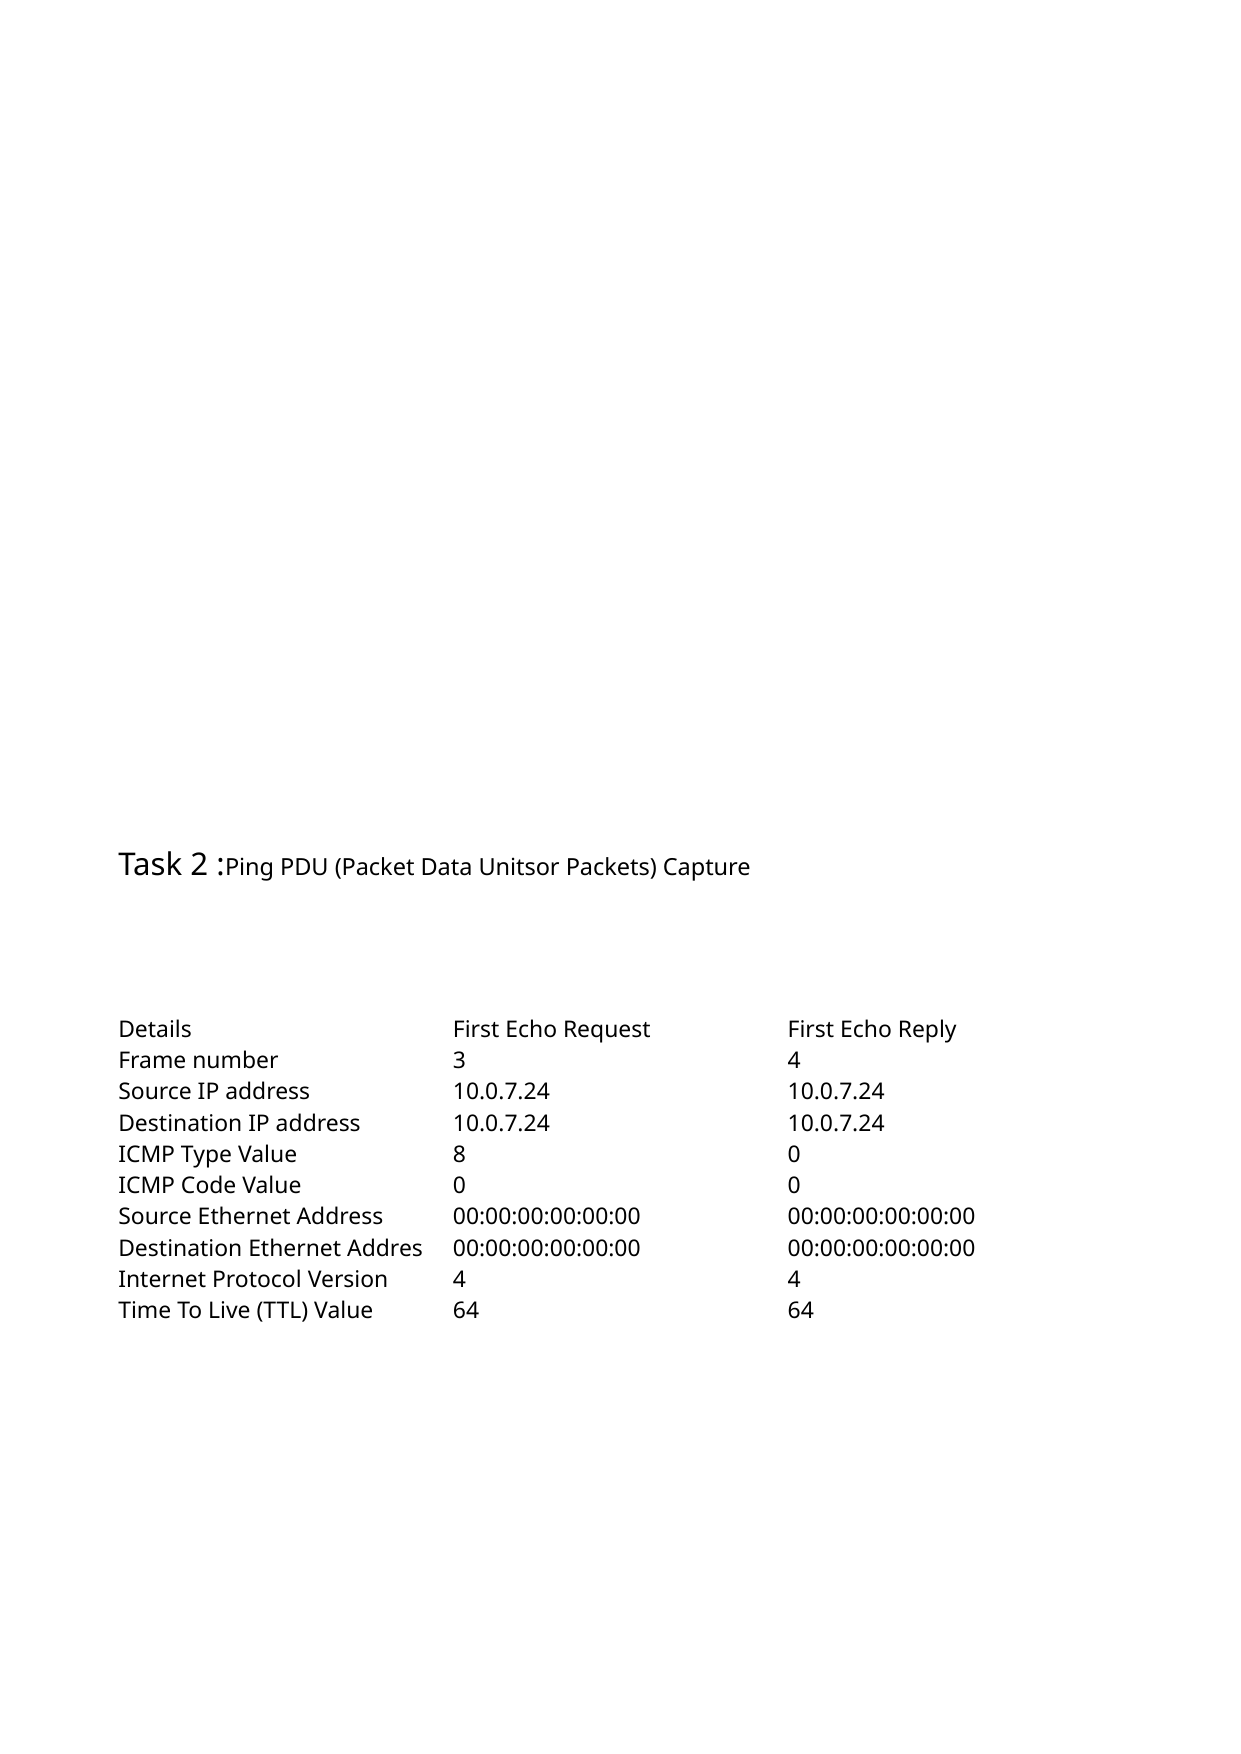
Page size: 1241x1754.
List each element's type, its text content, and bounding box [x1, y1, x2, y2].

table_cell 00:00:00:00:00:00 [453, 1232, 787, 1263]
table_cell Source IP address [118, 1075, 453, 1107]
table_header First Echo Request [453, 1013, 787, 1044]
table_cell 10.0.7.24 [788, 1107, 1122, 1138]
table_cell 64 [453, 1294, 787, 1325]
table_header First Echo Reply [788, 1013, 1122, 1044]
table_cell 10.0.7.24 [453, 1107, 787, 1138]
table_cell Destination IP address [118, 1107, 453, 1138]
table_cell 4 [788, 1263, 1122, 1294]
text Task 2 :Ping PDU (Packet Data Unitsor Packets) Capture [118, 842, 1122, 885]
table_header Details [118, 1013, 453, 1044]
table_cell 00:00:00:00:00:00 [453, 1200, 787, 1232]
table_cell Destination Ethernet Addres [118, 1232, 453, 1263]
table_cell Source Ethernet Address [118, 1200, 453, 1232]
table_cell 0 [453, 1169, 787, 1200]
table_cell 0 [788, 1169, 1122, 1200]
table_cell 4 [453, 1263, 787, 1294]
table_cell 64 [788, 1294, 1122, 1325]
table_cell 3 [453, 1044, 787, 1075]
table_cell Time To Live (TTL) Value [118, 1294, 453, 1325]
table_cell Frame number [118, 1044, 453, 1075]
table_cell 8 [453, 1138, 787, 1169]
table_cell 0 [788, 1138, 1122, 1169]
table_cell ICMP Type Value [118, 1138, 453, 1169]
table_cell 10.0.7.24 [788, 1075, 1122, 1107]
table_cell 4 [788, 1044, 1122, 1075]
table_cell 10.0.7.24 [453, 1075, 787, 1107]
table_cell ICMP Code Value [118, 1169, 453, 1200]
table_cell Internet Protocol Version [118, 1263, 453, 1294]
table_cell 00:00:00:00:00:00 [788, 1232, 1122, 1263]
table_cell 00:00:00:00:00:00 [788, 1200, 1122, 1232]
